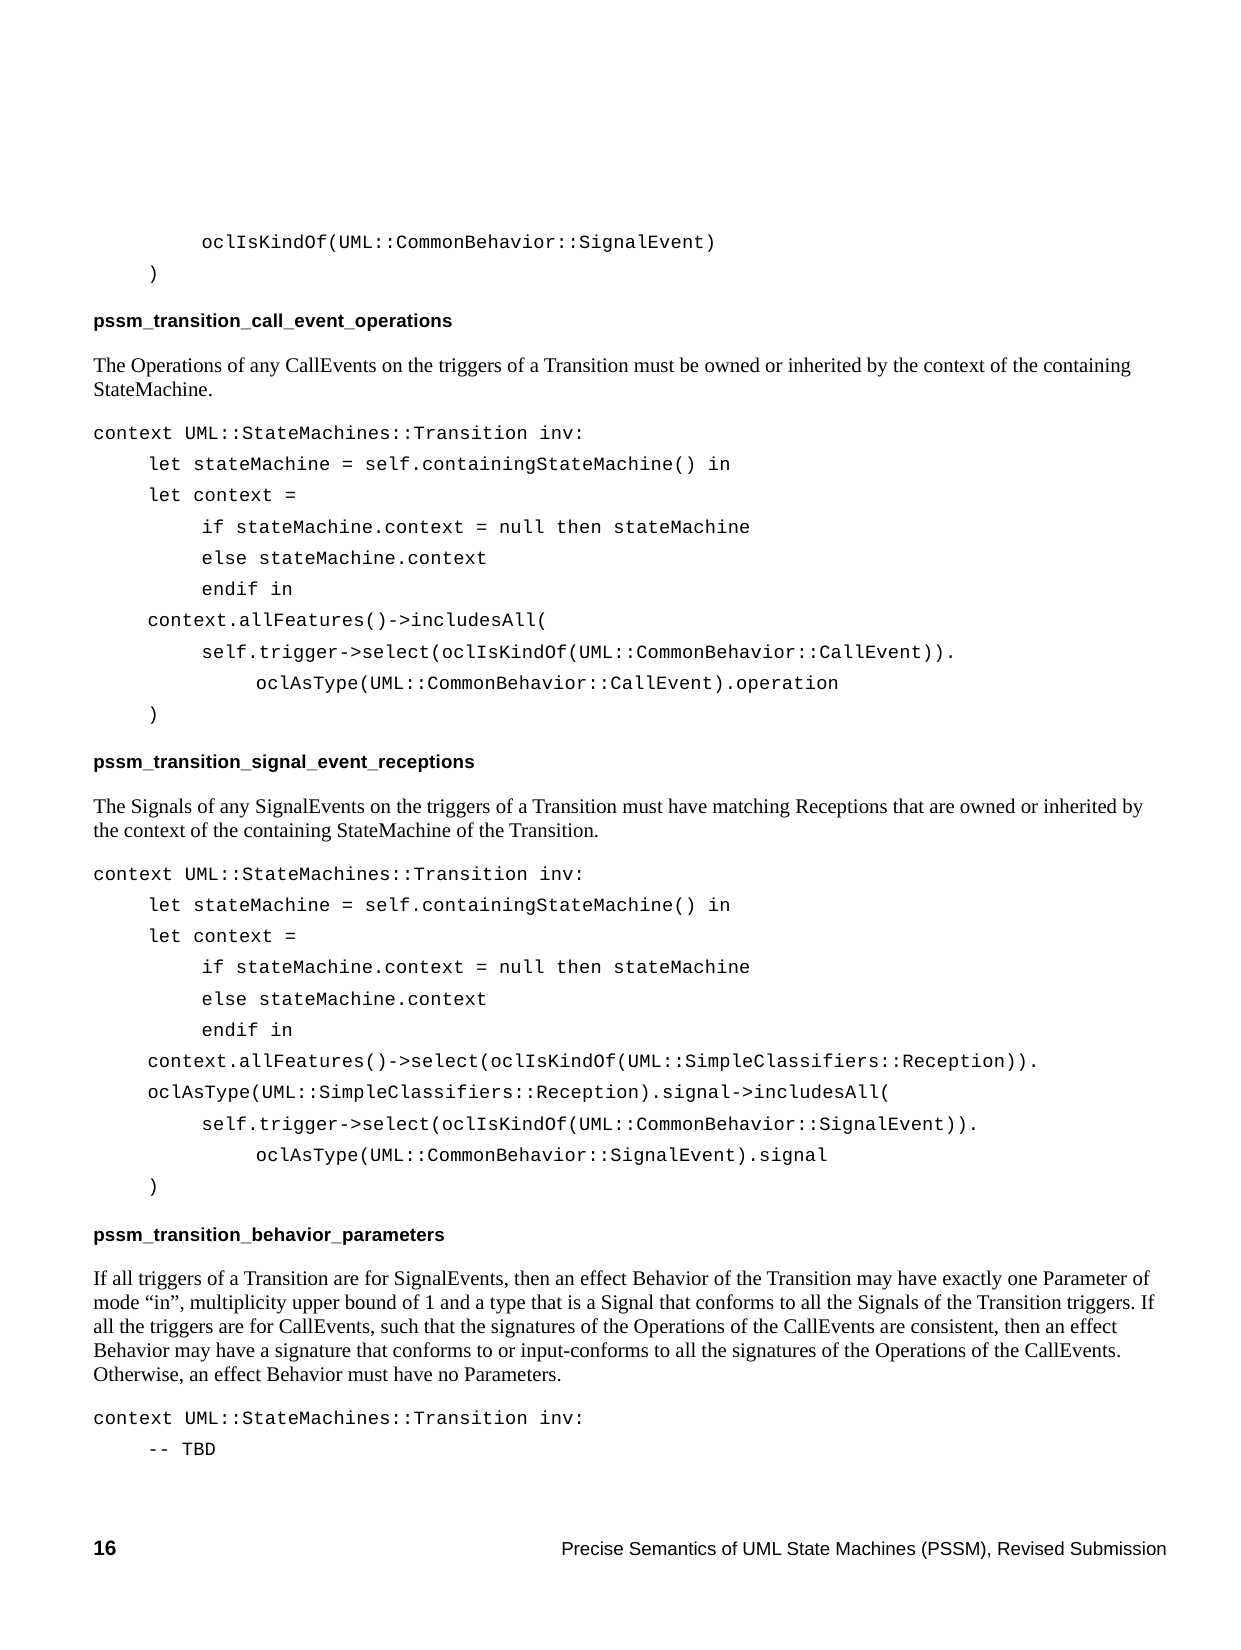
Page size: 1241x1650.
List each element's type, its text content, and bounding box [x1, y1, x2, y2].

text context UML::StateMachines::Transition inv: [93, 1407, 1164, 1430]
text endif in [93, 578, 1164, 601]
text endif in [93, 1019, 1164, 1042]
text context.allFeatures()->includesAll( [93, 609, 1164, 632]
text -- TBD [93, 1438, 1164, 1461]
text ) [93, 703, 1164, 726]
text context UML::StateMachines::Transition inv: [93, 863, 1164, 886]
text The Operations of any CallEvents on the triggers of a Transition must be owned or inherited by the context of the containing StateMachine. [93, 353, 1164, 401]
text If all triggers of a Transition are for SignalEvents, then an effect Behavior of the Transition may have exactly one Parameter of mode “in”, multiplicity upper bound of 1 and a type that is a Signal that conforms to all the Signals of the Transition triggers. If all the triggers are for CallEvents, such that the signatures of the Operations of the CallEvents are consistent, then an effect Behavior may have a signature that conforms to or input-conforms to all the signatures of the Operations of the CallEvents. Otherwise, an effect Behavior must have no Parameters. [93, 1266, 1164, 1386]
text oclAsType(UML::CommonBehavior::SignalEvent).signal [93, 1144, 1164, 1167]
text ) [93, 262, 1164, 285]
subtitle pssm_transition_behavior_parameters [93, 1223, 1164, 1245]
text if stateMachine.context = null then stateMachine [93, 516, 1164, 539]
subtitle pssm_transition_call_event_operations [93, 310, 1164, 332]
text else stateMachine.context [93, 547, 1164, 570]
subtitle pssm_transition_signal_event_receptions [93, 751, 1164, 773]
text let context = [93, 925, 1164, 948]
text ) [93, 1175, 1164, 1198]
text oclAsType(UML::SimpleClassifiers::Reception).signal->includesAll( [93, 1082, 1164, 1104]
text context UML::StateMachines::Transition inv: [93, 422, 1164, 445]
text self.trigger->select(oclIsKindOf(UML::CommonBehavior::SignalEvent)). [93, 1113, 1164, 1136]
text else stateMachine.context [93, 988, 1164, 1011]
text let stateMachine = self.containingStateMachine() in [93, 894, 1164, 917]
text The Signals of any SignalEvents on the triggers of a Transition must have matching Receptions that are owned or inherited by the context of the containing StateMachine of the Transition. [93, 794, 1164, 842]
text let stateMachine = self.containingStateMachine() in [93, 453, 1164, 476]
text oclIsKindOf(UML::CommonBehavior::SignalEvent) [93, 231, 1164, 254]
text self.trigger->select(oclIsKindOf(UML::CommonBehavior::CallEvent)). [93, 641, 1164, 664]
text context.allFeatures()->select(oclIsKindOf(UML::SimpleClassifiers::Reception)). [93, 1050, 1164, 1073]
text if stateMachine.context = null then stateMachine [93, 957, 1164, 979]
text oclAsType(UML::CommonBehavior::CallEvent).operation [93, 672, 1164, 695]
text let context = [93, 484, 1164, 507]
